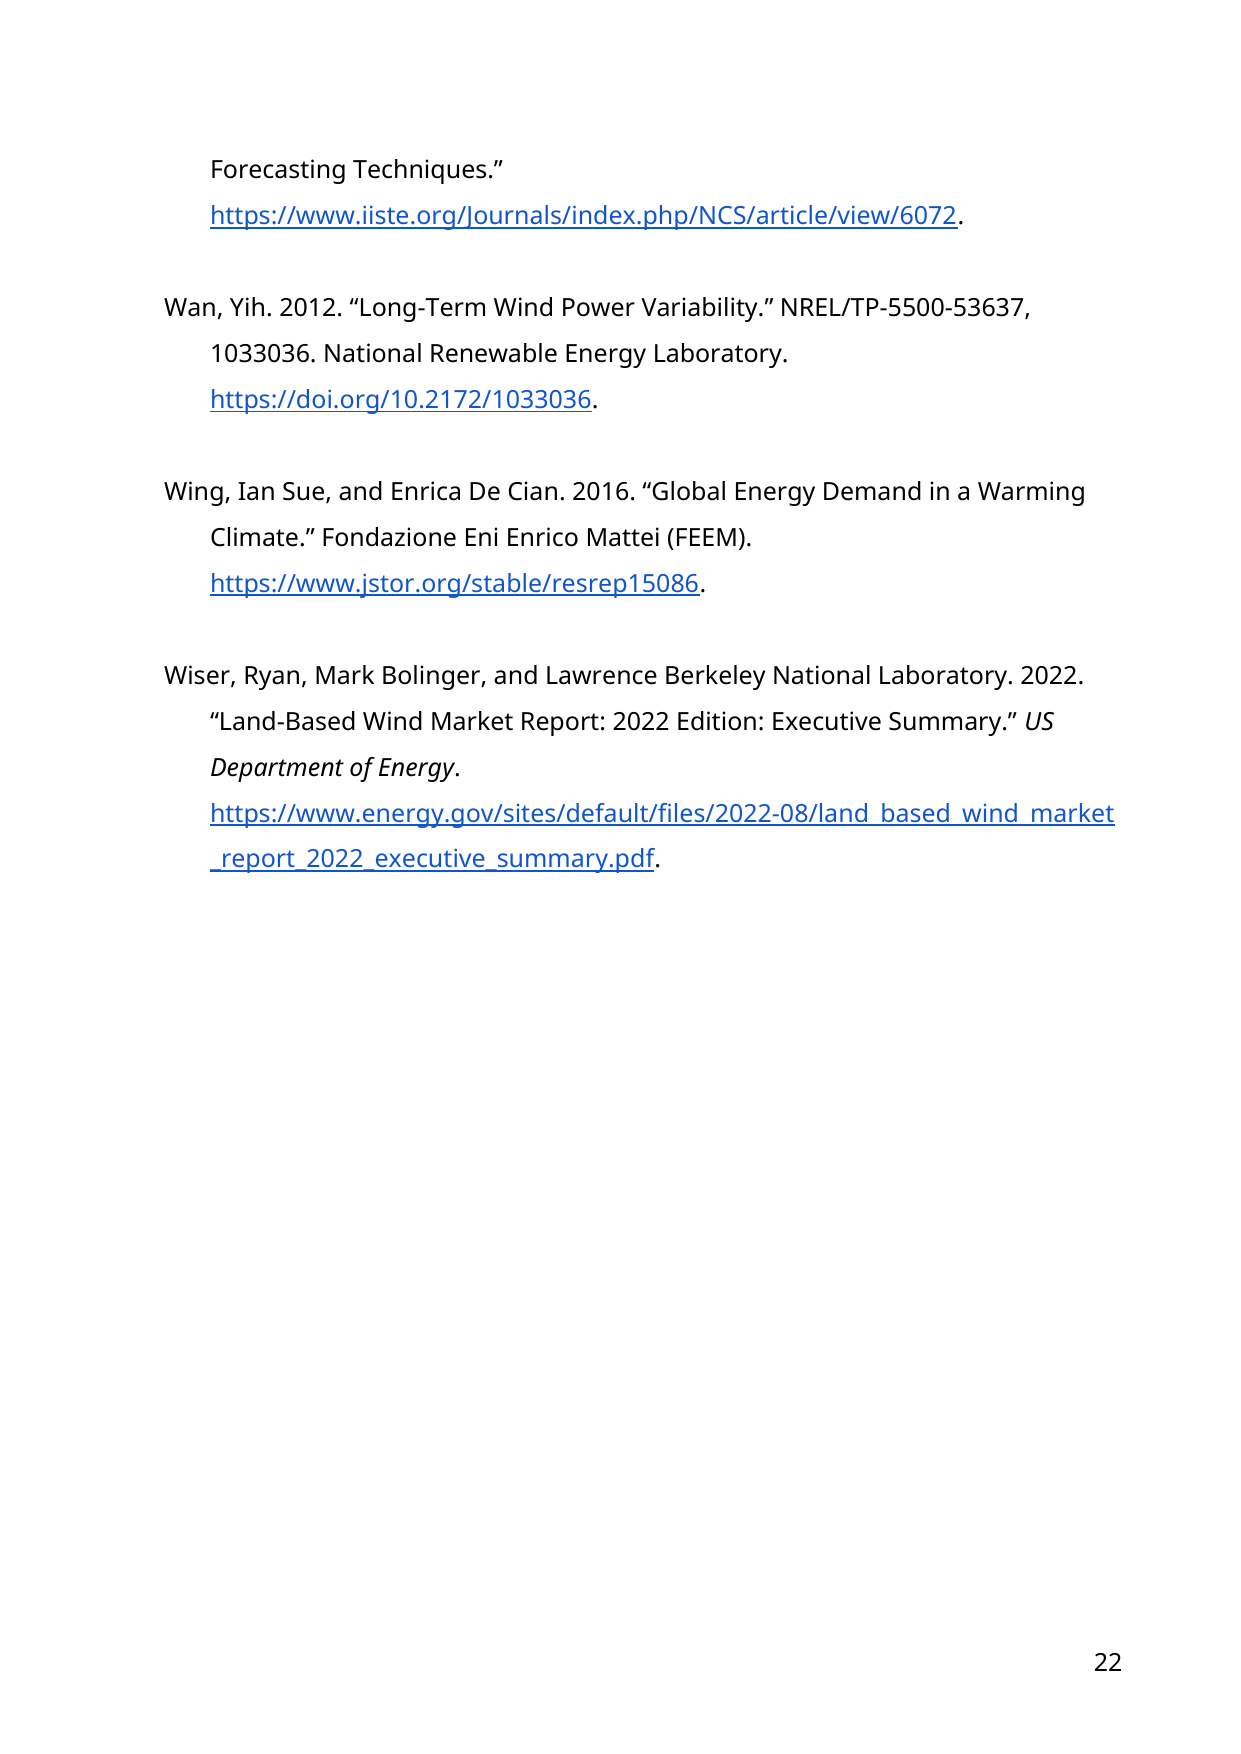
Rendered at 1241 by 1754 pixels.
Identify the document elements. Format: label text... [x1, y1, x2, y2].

text Wiser, Ryan, Mark Bolinger, and Lawrence Berkeley National Laboratory. 2022. “Land-Based Wind Market Report: 2022 Edition: Executive Summary.” US Department of Energy. https://www.energy.gov/sites/default/files/2022-08/land_based_wind_market_report_2022_executive_summary.pdf. [164, 657, 1122, 875]
text Wan, Yih. 2012. “Long-Term Wind Power Variability.” NREL/TP-5500-53637, 1033036. National Renewable Energy Laboratory. https://doi.org/10.2172/1033036. [164, 290, 1122, 416]
text Wing, Ian Sue, and Enrica De Cian. 2016. “Global Energy Demand in a Warming Climate.” Fondazione Eni Enrico Mattei (FEEM). https://www.jstor.org/stable/resrep15086. [164, 474, 1122, 599]
text Forecasting Techniques.” https://www.iiste.org/Journals/index.php/NCS/article/view/6072. [164, 152, 1122, 232]
